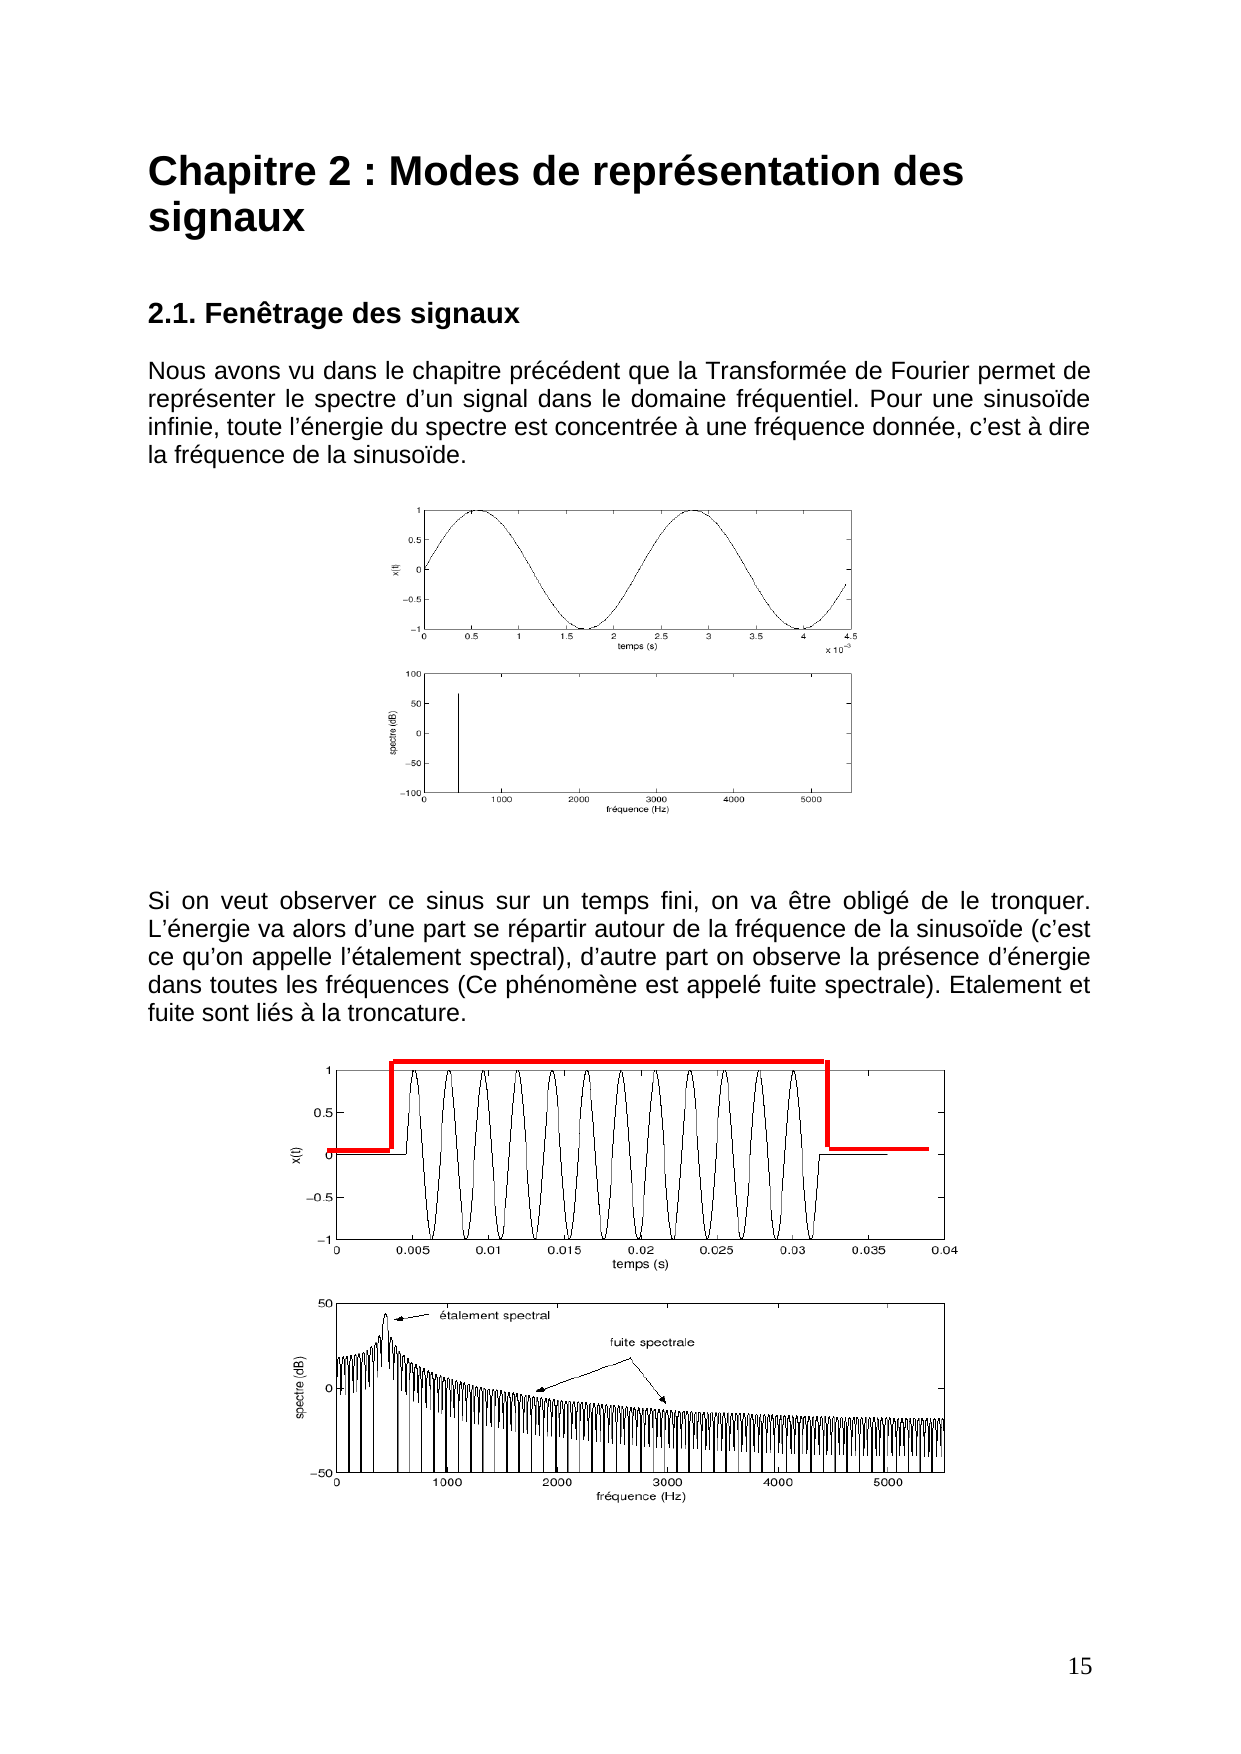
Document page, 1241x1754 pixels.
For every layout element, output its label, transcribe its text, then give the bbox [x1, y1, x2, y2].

picture [381, 505, 859, 823]
subtitle 2.1. Fenêtrage des signaux [148, 297, 1092, 329]
picture [280, 1063, 961, 1515]
text Si on veut observer ce sinus sur un temps fini, on va être obligé de le tronquer. L’énergie va alors d’une part se répartir autour de la fréquence de la sinusoïde (c’est ce qu’on appelle l’étalement spectral), d’autre part on observe la présence d’énergie dans toutes les fréquences (Ce phénomène est appelé fuite spectrale). Etalement et fuite sont liés à la troncature. [148, 887, 1092, 1027]
subtitle Chapitre 2 : Modes de représentation des signaux [148, 148, 1092, 241]
text Nous avons vu dans le chapitre précédent que la Transformée de Fourier permet de représenter le spectre d’un signal dans le domaine fréquentiel. Pour une sinusoïde infinie, toute l’énergie du spectre est concentrée à une fréquence donnée, c’est à dire la fréquence de la sinusoïde. [148, 357, 1092, 468]
